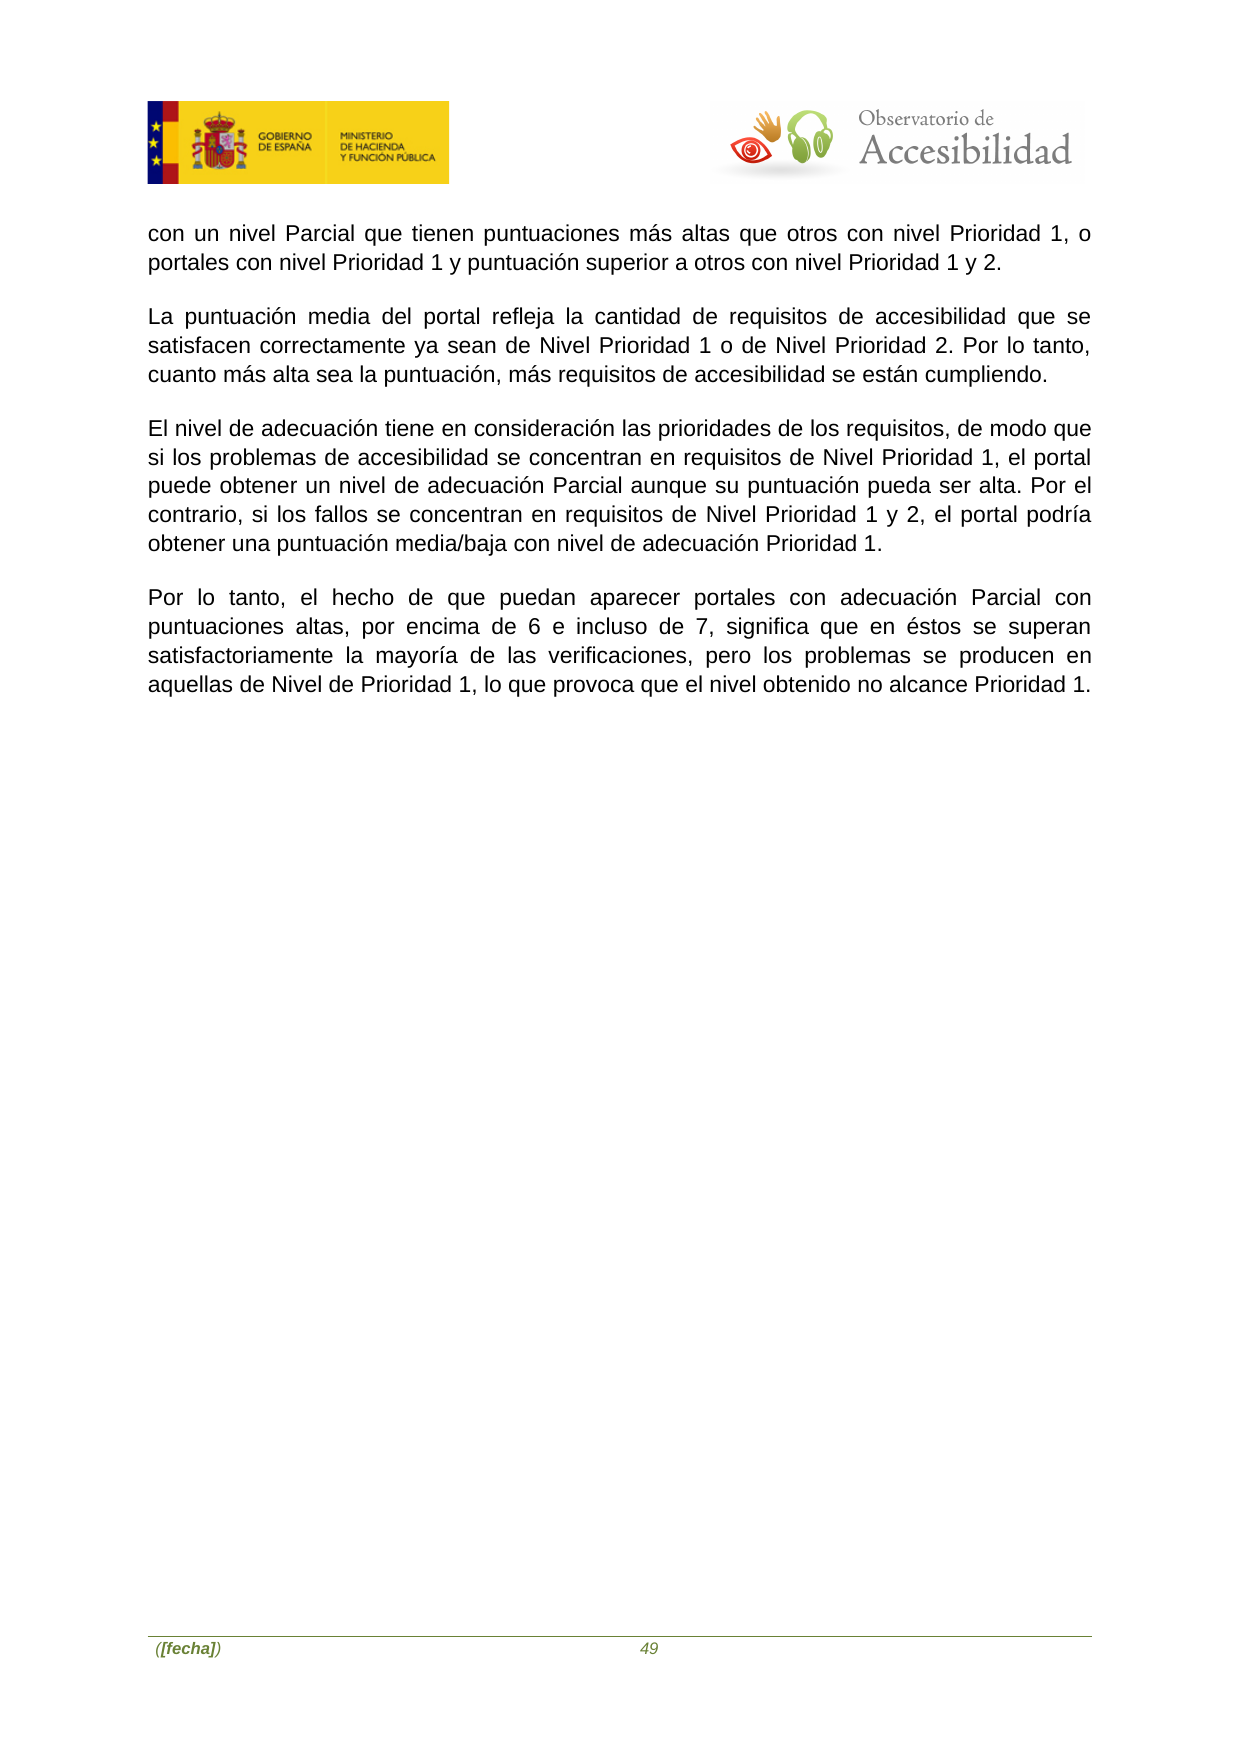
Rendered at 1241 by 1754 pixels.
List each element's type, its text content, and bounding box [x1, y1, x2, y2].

text Por lo tanto, el hecho de que puedan aparecer portales con adecuación Parcial con puntuaciones altas, por encima de 6 e incluso de 7, significa que en éstos se superan satisfactoriamente la mayoría de las verificaciones, pero los problemas se producen en aquellas de Nivel de Prioridad 1, lo que provoca que el nivel obtenido no alcance Prioridad 1. [148, 584, 1092, 697]
text con un nivel Parcial que tienen puntuaciones más altas que otros con nivel Prioridad 1, o portales con nivel Prioridad 1 y puntuación superior a otros con nivel Prioridad 1 y 2. [148, 220, 1092, 275]
picture [147, 101, 450, 184]
text El nivel de adecuación tiene en consideración las prioridades de los requisitos, de modo que si los problemas de accesibilidad se concentran en requisitos de Nivel Prioridad 1, el portal puede obtener un nivel de adecuación Parcial aunque su puntuación pueda ser alta. Por el contrario, si los fallos se concentran en requisitos de Nivel Prioridad 1 y 2, el portal podría obtener una puntuación media/baja con nivel de adecuación Prioridad 1. [148, 414, 1092, 557]
picture [710, 101, 1086, 184]
text La puntuación media del portal refleja la cantidad de requisitos de accesibilidad que se satisfacen correctamente ya sean de Nivel Prioridad 1 o de Nivel Prioridad 2. Por lo tanto, cuanto más alta sea la puntuación, más requisitos de accesibilidad se están cumpliendo. [148, 303, 1092, 387]
